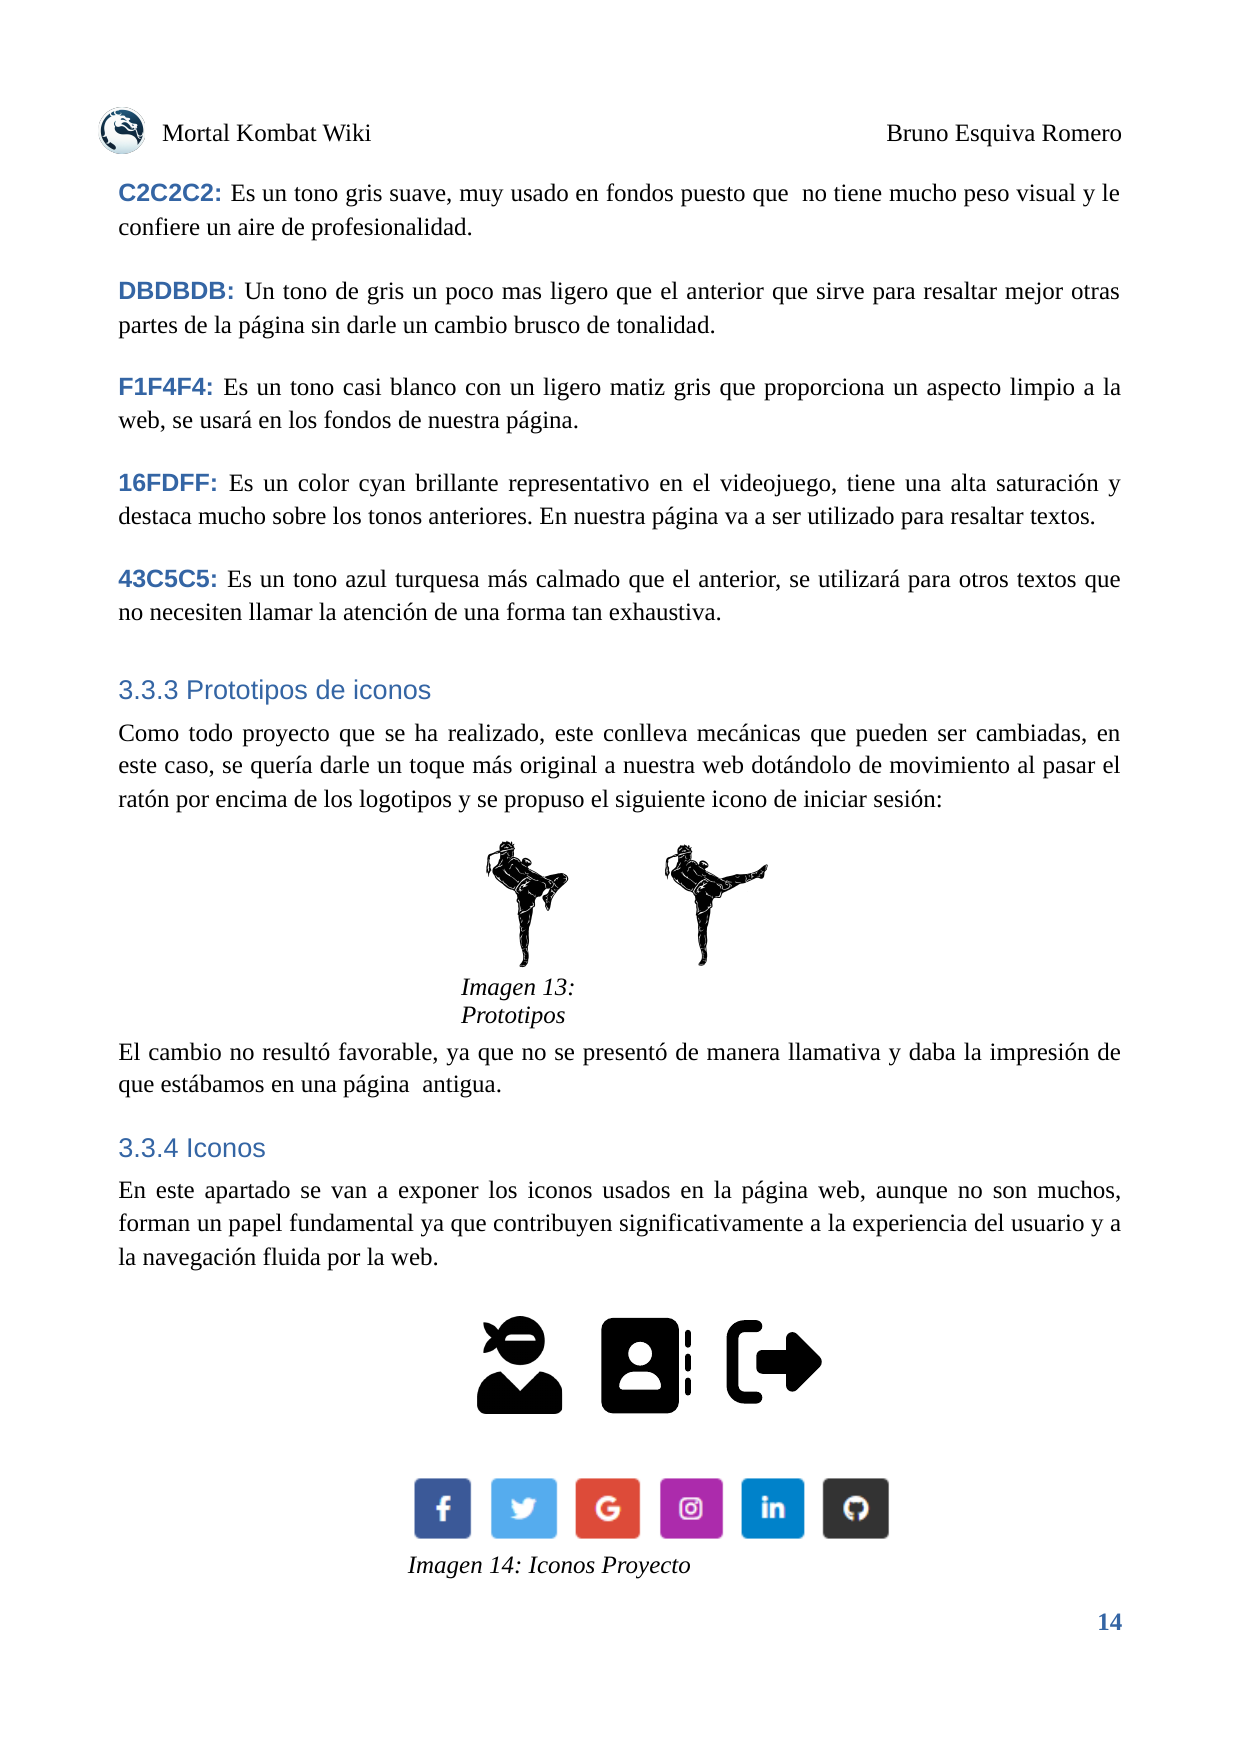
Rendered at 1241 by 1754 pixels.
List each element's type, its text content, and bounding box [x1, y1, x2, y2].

text F1F4F4: Es un tono casi blanco con un ligero matiz gris que proporciona un aspecto limpio a la web, se usará en los fondos de nuestra página. [118, 372, 1122, 434]
text Como todo proyecto que se ha realizado, este conlleva mecánicas que pueden ser cambiadas, en este caso, se quería darle un toque más original a nuestra web dotándolo de movimiento al pasar el ratón por encima de los logotipos y se propuso el siguiente icono de iniciar sesión: [118, 718, 1122, 812]
picture [477, 1316, 563, 1414]
text Imagen 13: Prototipos [461, 972, 598, 1029]
text Imagen 14: Iconos Proyecto [408, 1550, 900, 1579]
text El cambio no resultó favorable, ya que no se presentó de manera llamativa y daba la impresión de que estábamos en una página antigua. [118, 1037, 1122, 1098]
picture [98, 107, 145, 154]
subtitle 3.3.4 Iconos [118, 1132, 1122, 1163]
picture [407, 1467, 900, 1550]
text DBDBDB: Un tono de gris un poco mas ligero que el anterior que sirve para resaltar mejor otras partes de la página sin darle un cambio brusco de tonalidad. [118, 274, 1122, 339]
subtitle 3.3.3 Prototipos de iconos [118, 674, 1122, 705]
picture [460, 834, 598, 972]
text 43C5C5: Es un tono azul turquesa más calmado que el anterior, se utilizará para otros textos que no necesiten llamar la atención de una forma tan exhaustiva. [118, 564, 1122, 626]
text En este apartado se van a exponer los iconos usados en la página web, aunque no son muchos, forman un papel fundamental ya que contribuyen significativamente a la experiencia del usuario y a la navegación fluida por la web. [118, 1176, 1122, 1270]
picture [641, 837, 775, 972]
text C2C2C2: Es un tono gris suave, muy usado en fondos puesto que no tiene mucho peso visual y le confiere un aire de profesionalidad. [118, 176, 1122, 241]
text 16FDFF: Es un color cyan brillante representativo en el videojuego, tiene una alta saturación y destaca mucho sobre los tonos anteriores. En nuestra página va a ser utilizado para resaltar textos. [118, 468, 1122, 530]
